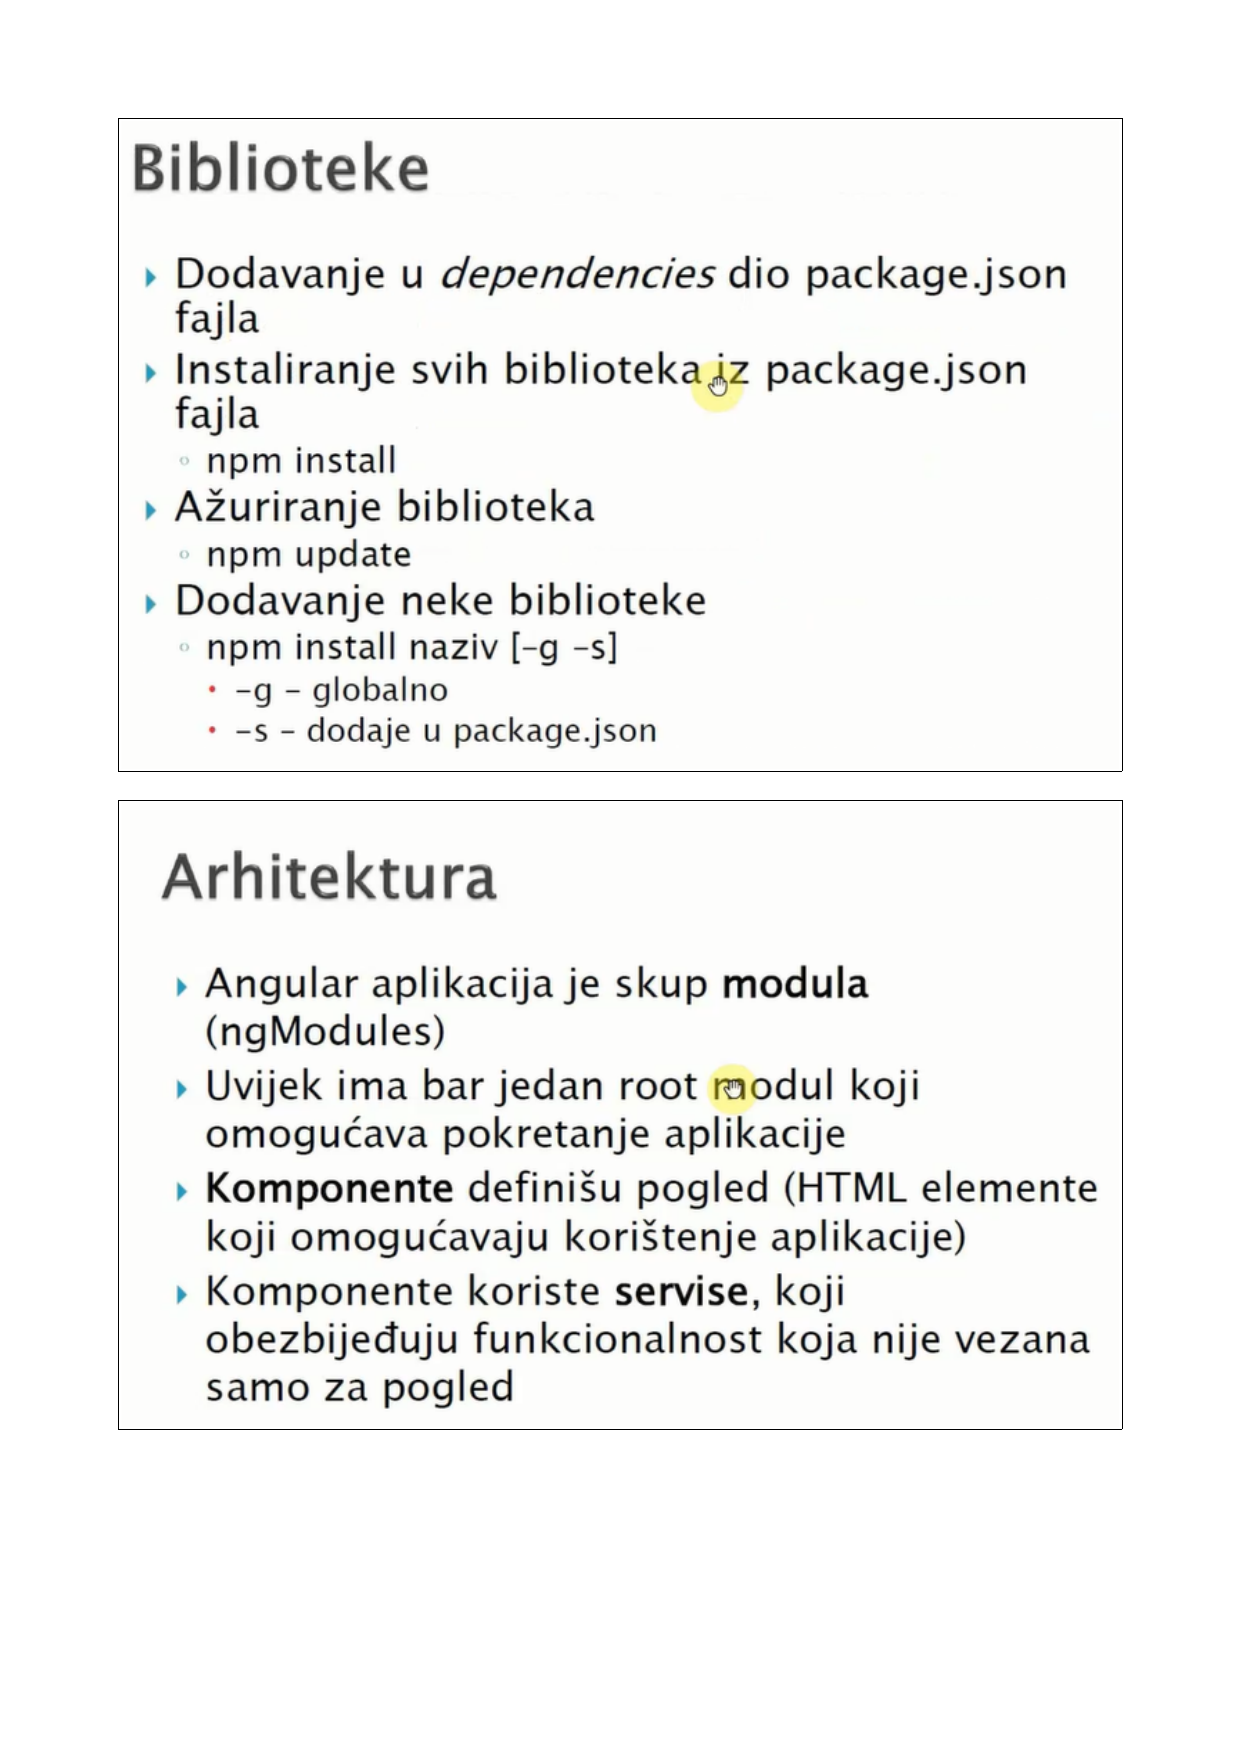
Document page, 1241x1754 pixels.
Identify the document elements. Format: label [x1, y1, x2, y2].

picture [121, 802, 1119, 1427]
picture [121, 121, 1119, 769]
